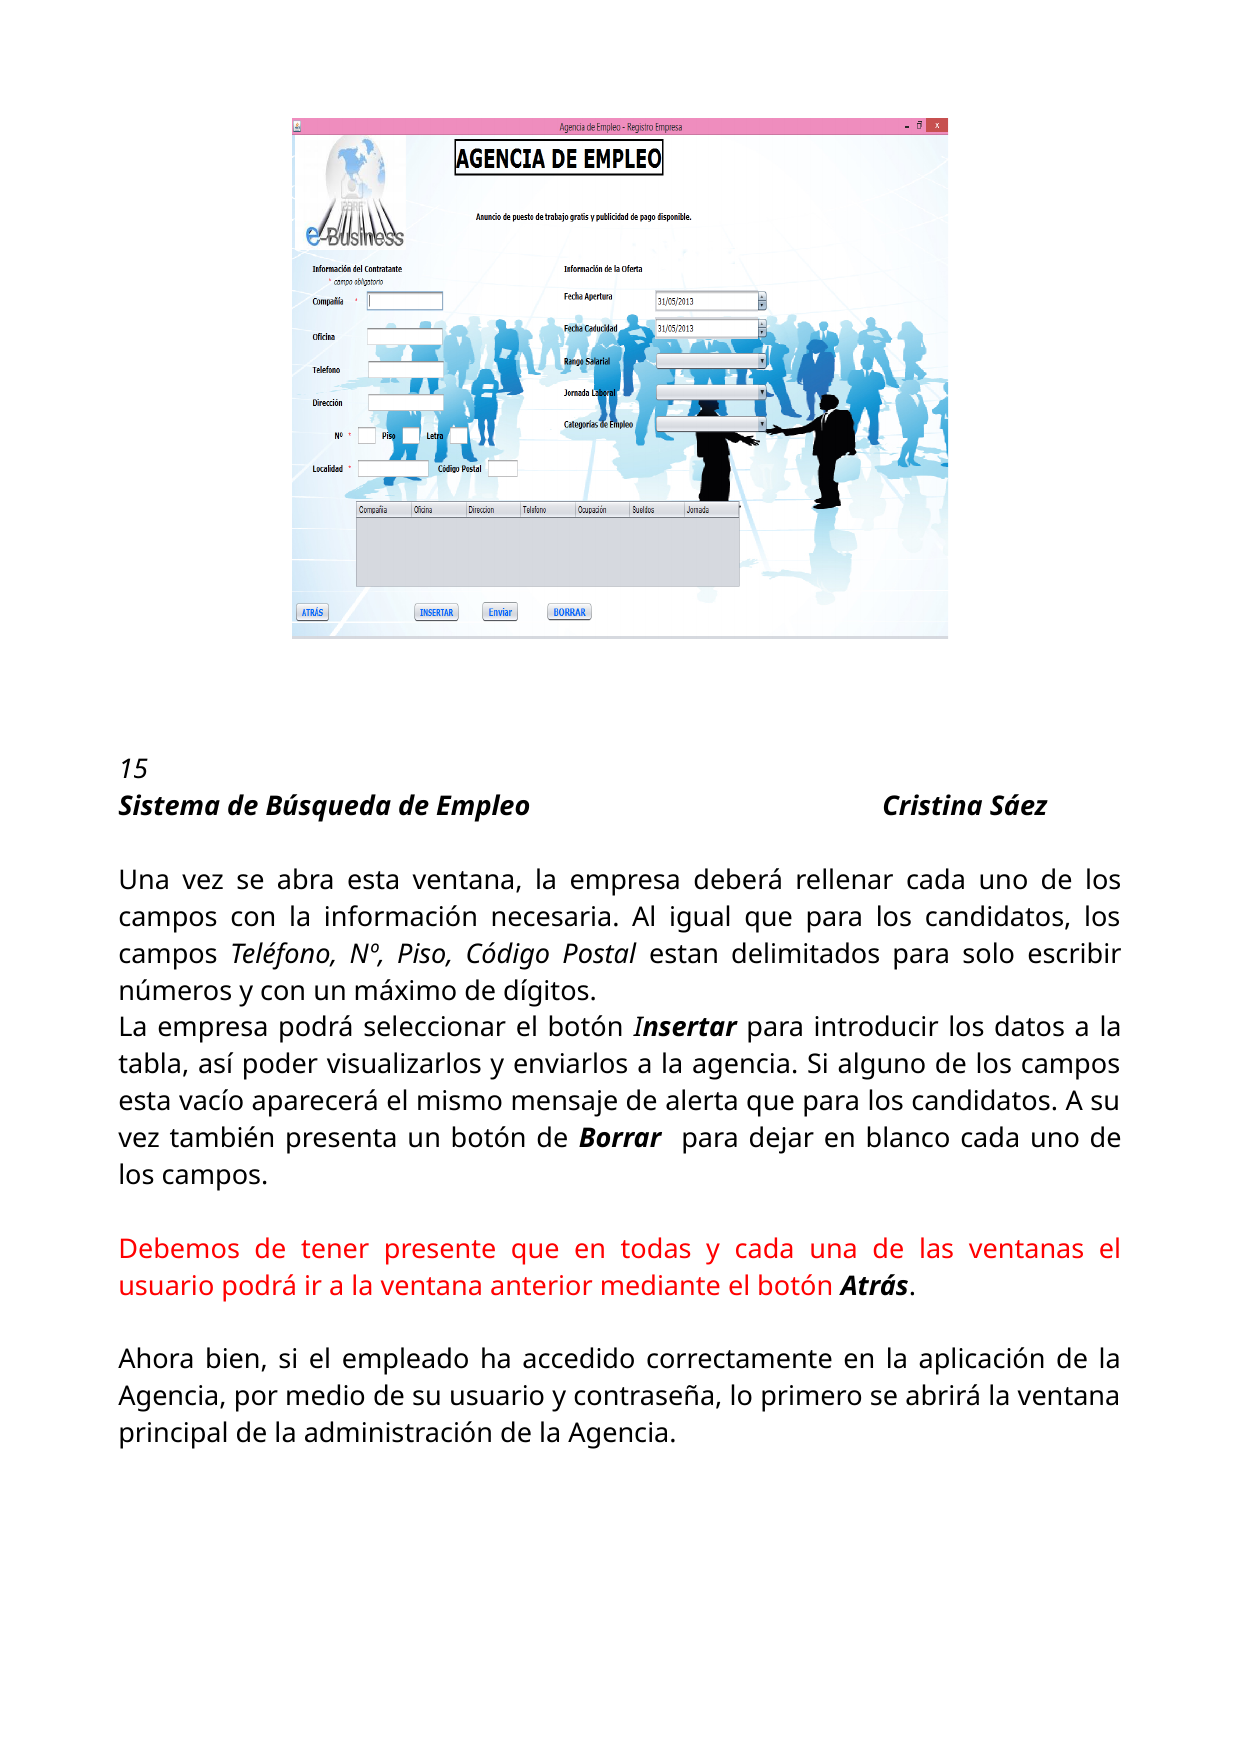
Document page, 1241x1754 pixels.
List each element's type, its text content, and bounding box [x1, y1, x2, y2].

text Ahora bien, si el empleado ha accedido correctamente en la aplicación de la Agencia, por medio de su usuario y contraseña, lo primero se abrirá la ventana principal de la administración de la Agencia. [118, 1340, 1122, 1450]
text Debemos de tener presente que en todas y cada una de las ventanas el usuario podrá ir a la ventana anterior mediante el botón Atrás. [118, 1229, 1122, 1303]
text Sistema de Búsqueda de Empleo Cristina Sáez [118, 787, 1122, 823]
text La empresa podrá seleccionar el botón Insertar para introducir los datos a la tabla, así poder visualizarlos y enviarlos a la agencia. Si alguno de los campos esta vacío aparecerá el mismo mensaje de alerta que para los candidatos. A su vez también presenta un botón de Borrar para dejar en blanco cada uno de los campos. [118, 1008, 1122, 1192]
text Una vez se abra esta ventana, la empresa deberá rellenar cada uno de los campos con la información necesaria. Al igual que para los candidatos, los campos Teléfono, Nº, Piso, Código Postal estan delimitados para solo escribir números y con un máximo de dígitos. [118, 860, 1122, 1008]
picture [292, 118, 949, 639]
text 23 [118, 750, 1122, 787]
